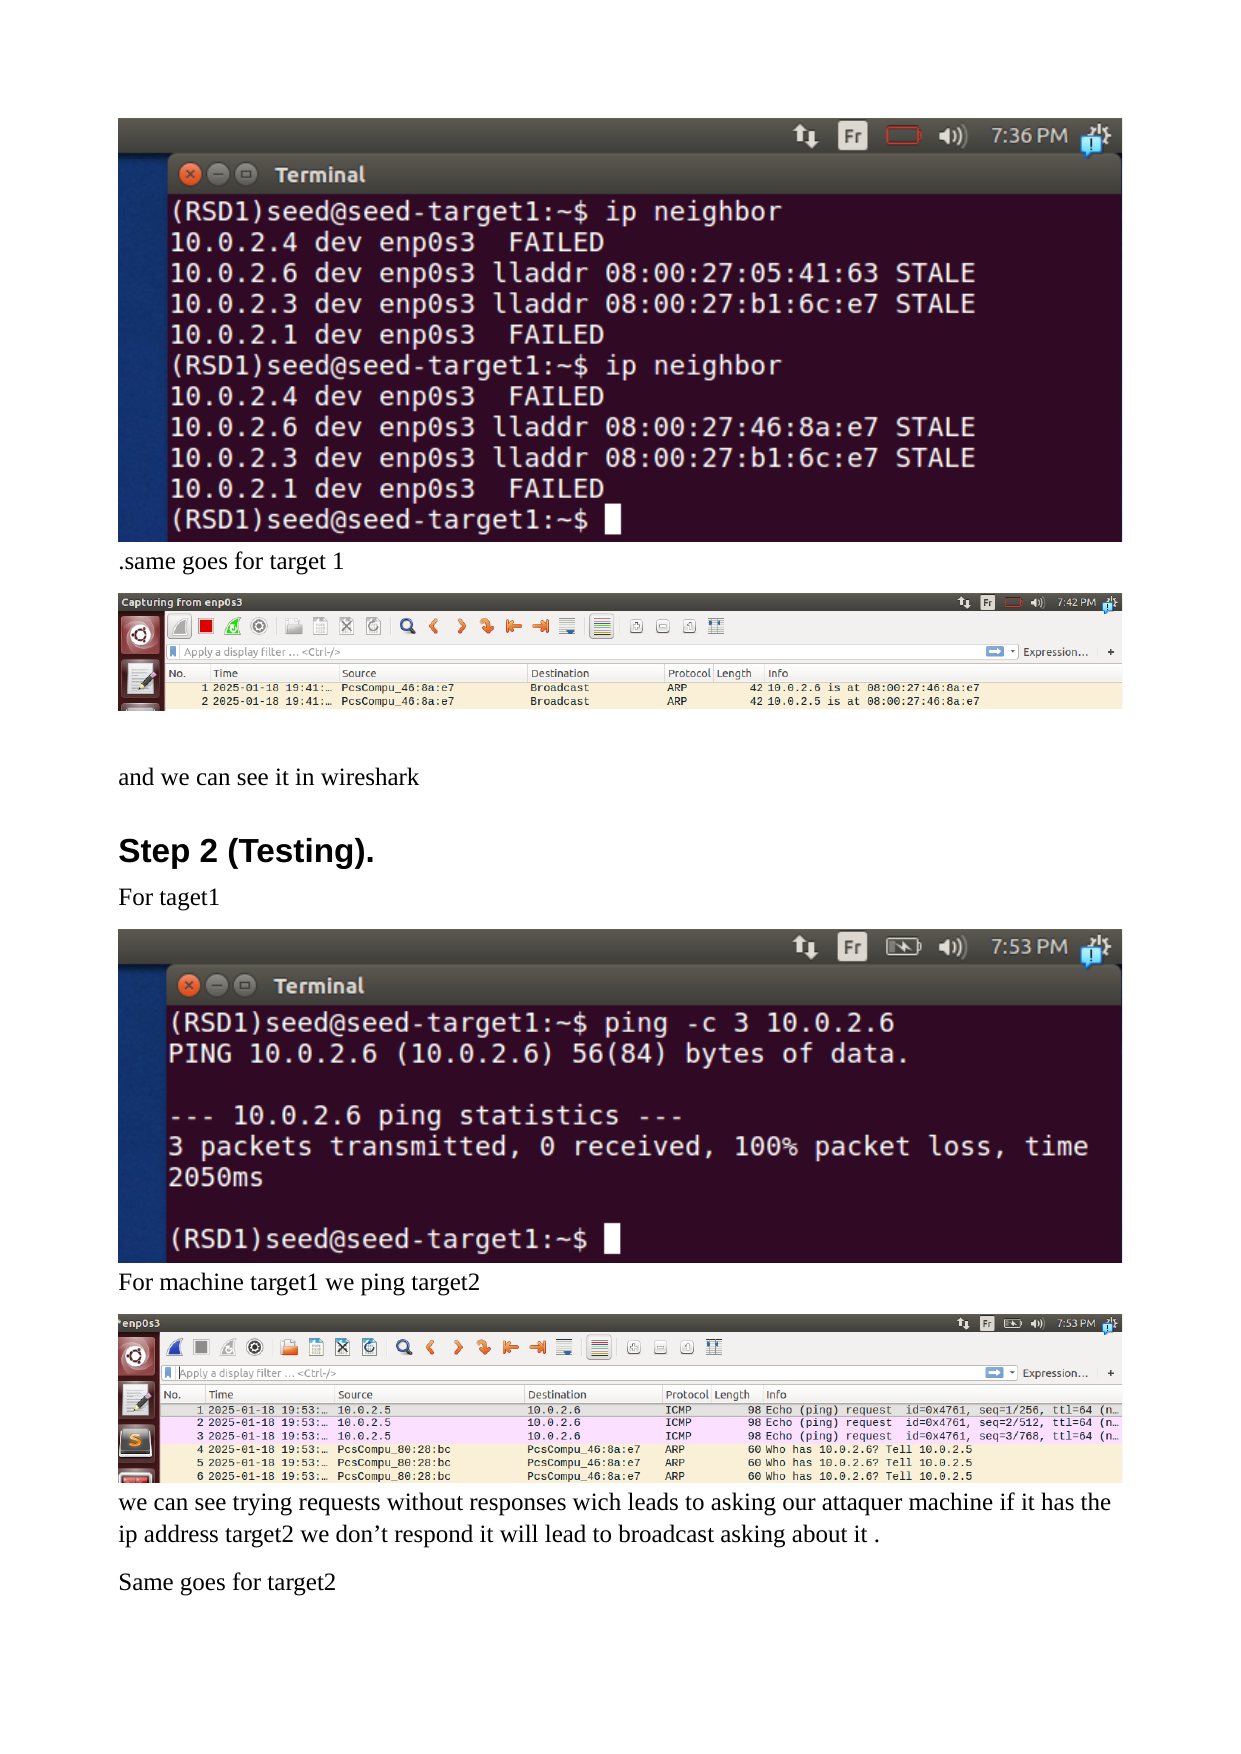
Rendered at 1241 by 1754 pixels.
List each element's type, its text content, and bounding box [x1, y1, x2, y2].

text Same goes for target2 [118, 1567, 1122, 1596]
picture [118, 1314, 1123, 1483]
subtitle Step 2 (Testing). [118, 831, 1122, 869]
text .same goes for target 1 [118, 542, 1122, 575]
text For taget1 [118, 882, 1122, 911]
picture [118, 929, 1123, 1263]
picture [118, 118, 1123, 542]
text For machine target1 we ping target2 [118, 1263, 1122, 1296]
text and we can see it in wireshark [118, 762, 1122, 791]
text we can see trying requests without responses wich leads to asking our attaquer machine if it has the ip address target2 we don’t respond it will lead to broadcast asking about it . [118, 1483, 1122, 1548]
picture [118, 593, 1123, 711]
